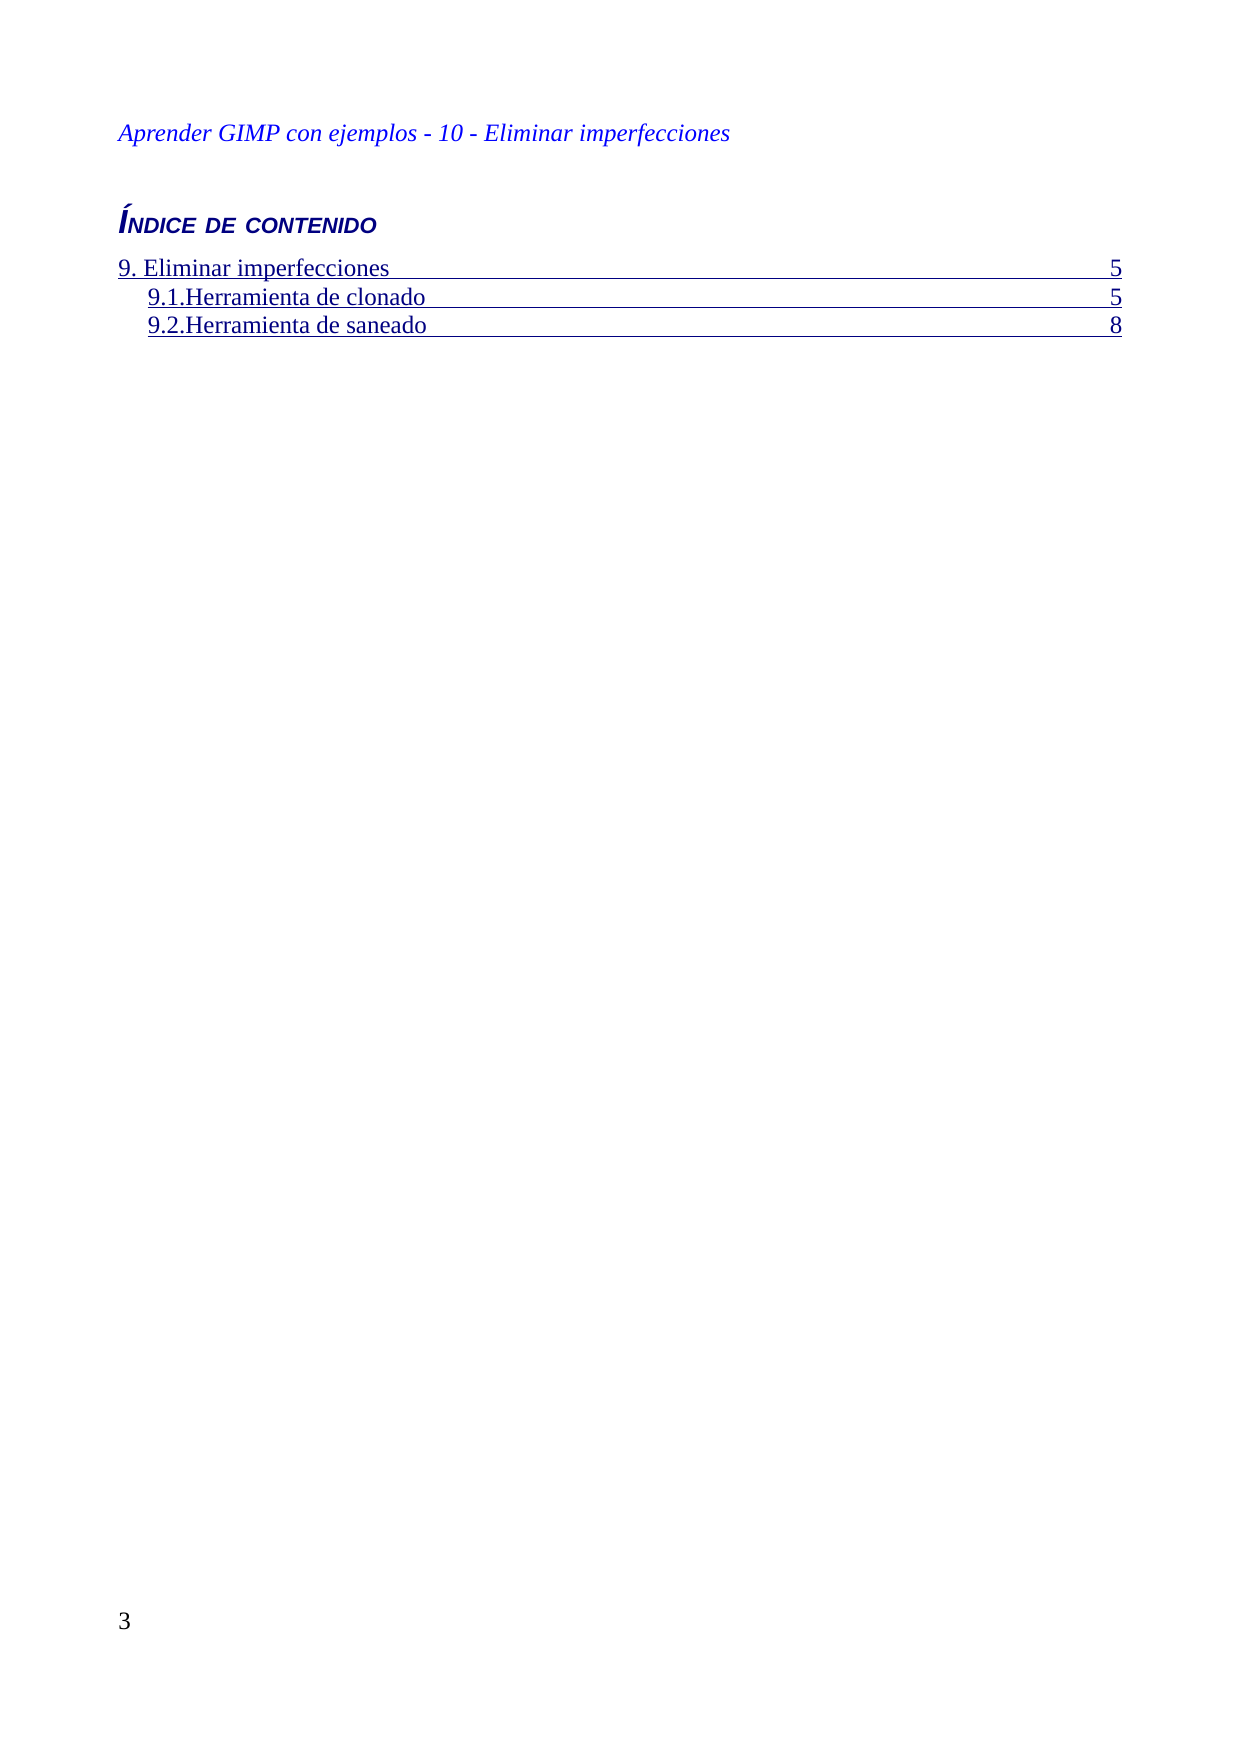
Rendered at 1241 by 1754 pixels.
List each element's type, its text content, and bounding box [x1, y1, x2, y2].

subtitle Índice de contenido [118, 202, 1122, 241]
text 9.1.Herramienta de clonado 5 [148, 282, 1122, 307]
text 9.2.Herramienta de saneado 8 [148, 311, 1122, 336]
text 9. Eliminar imperfecciones 5 [118, 253, 1122, 278]
